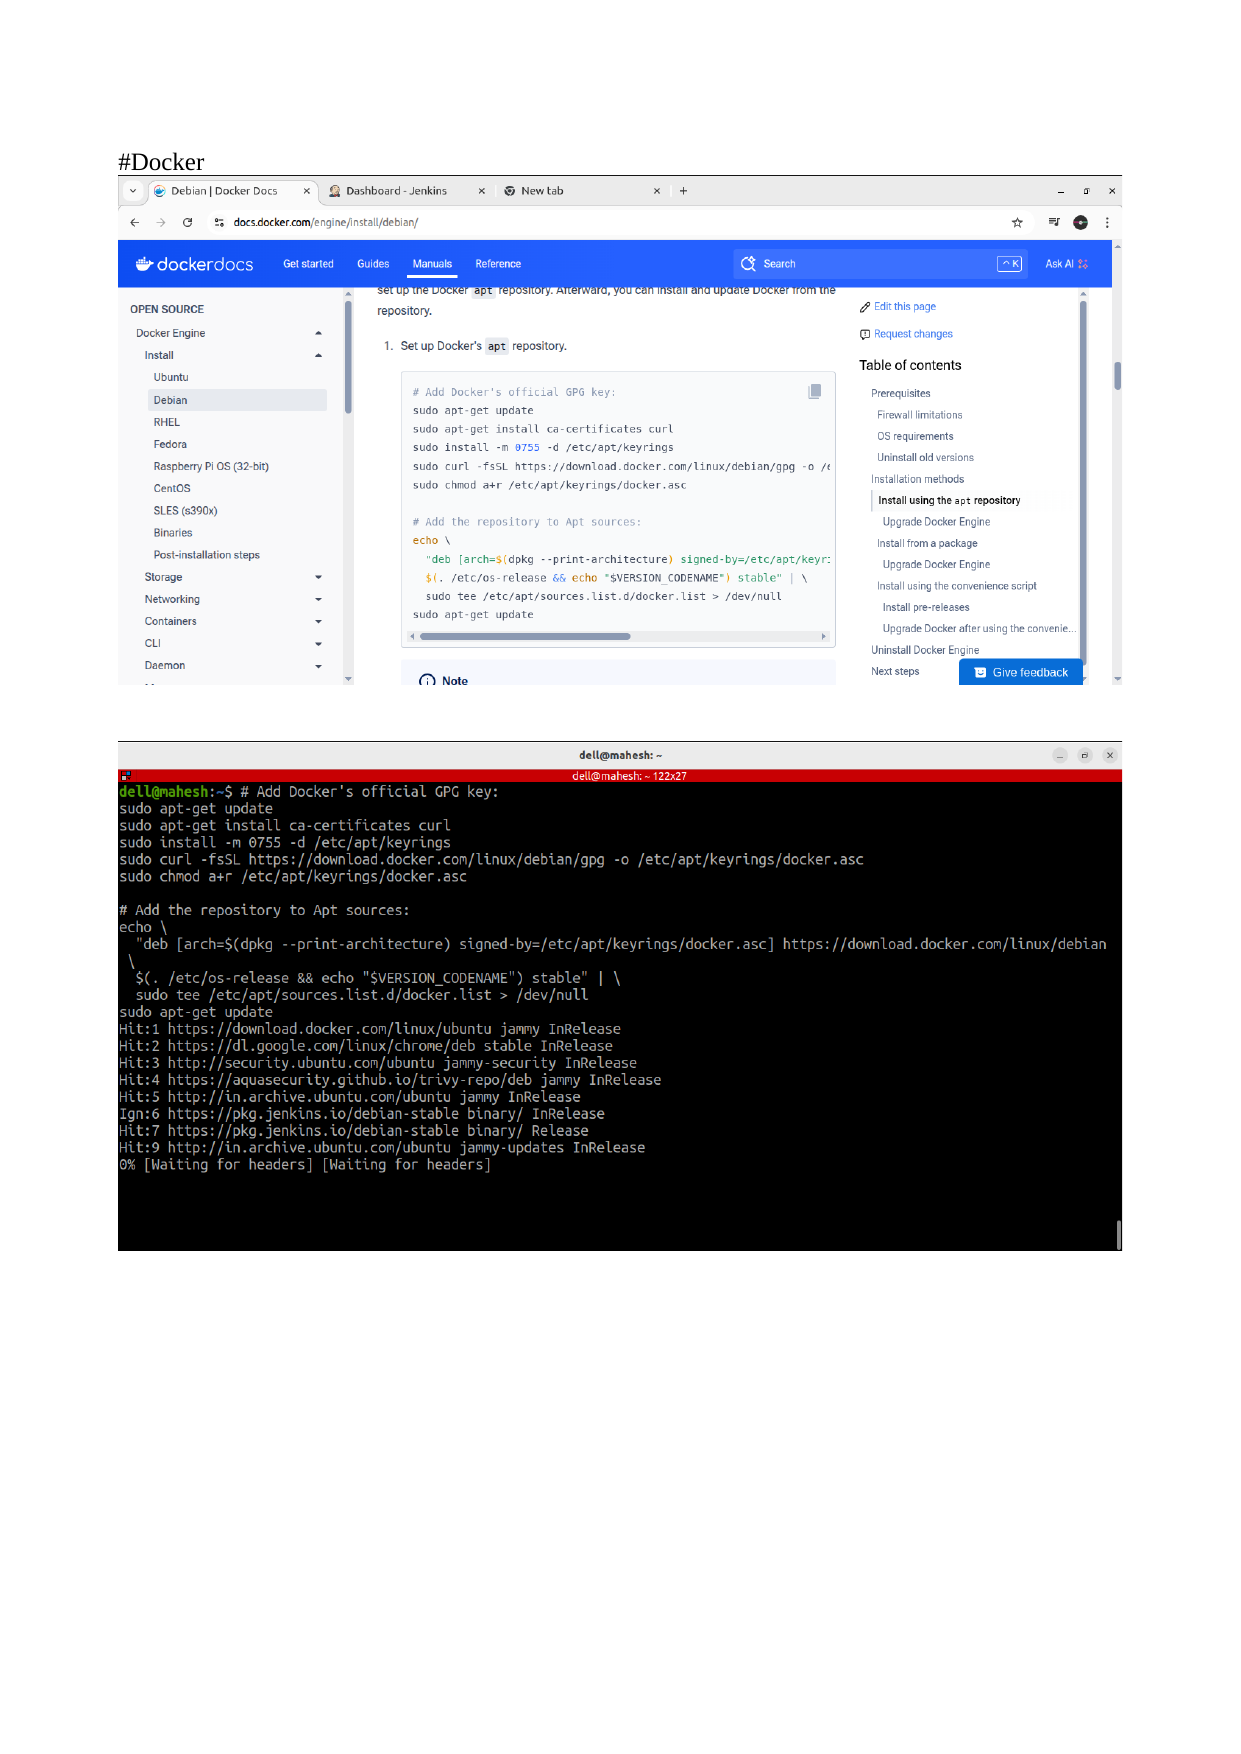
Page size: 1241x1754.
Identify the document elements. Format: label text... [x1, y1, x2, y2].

picture [118, 175, 1123, 685]
text #Docker [118, 147, 1122, 175]
picture [118, 741, 1123, 1251]
